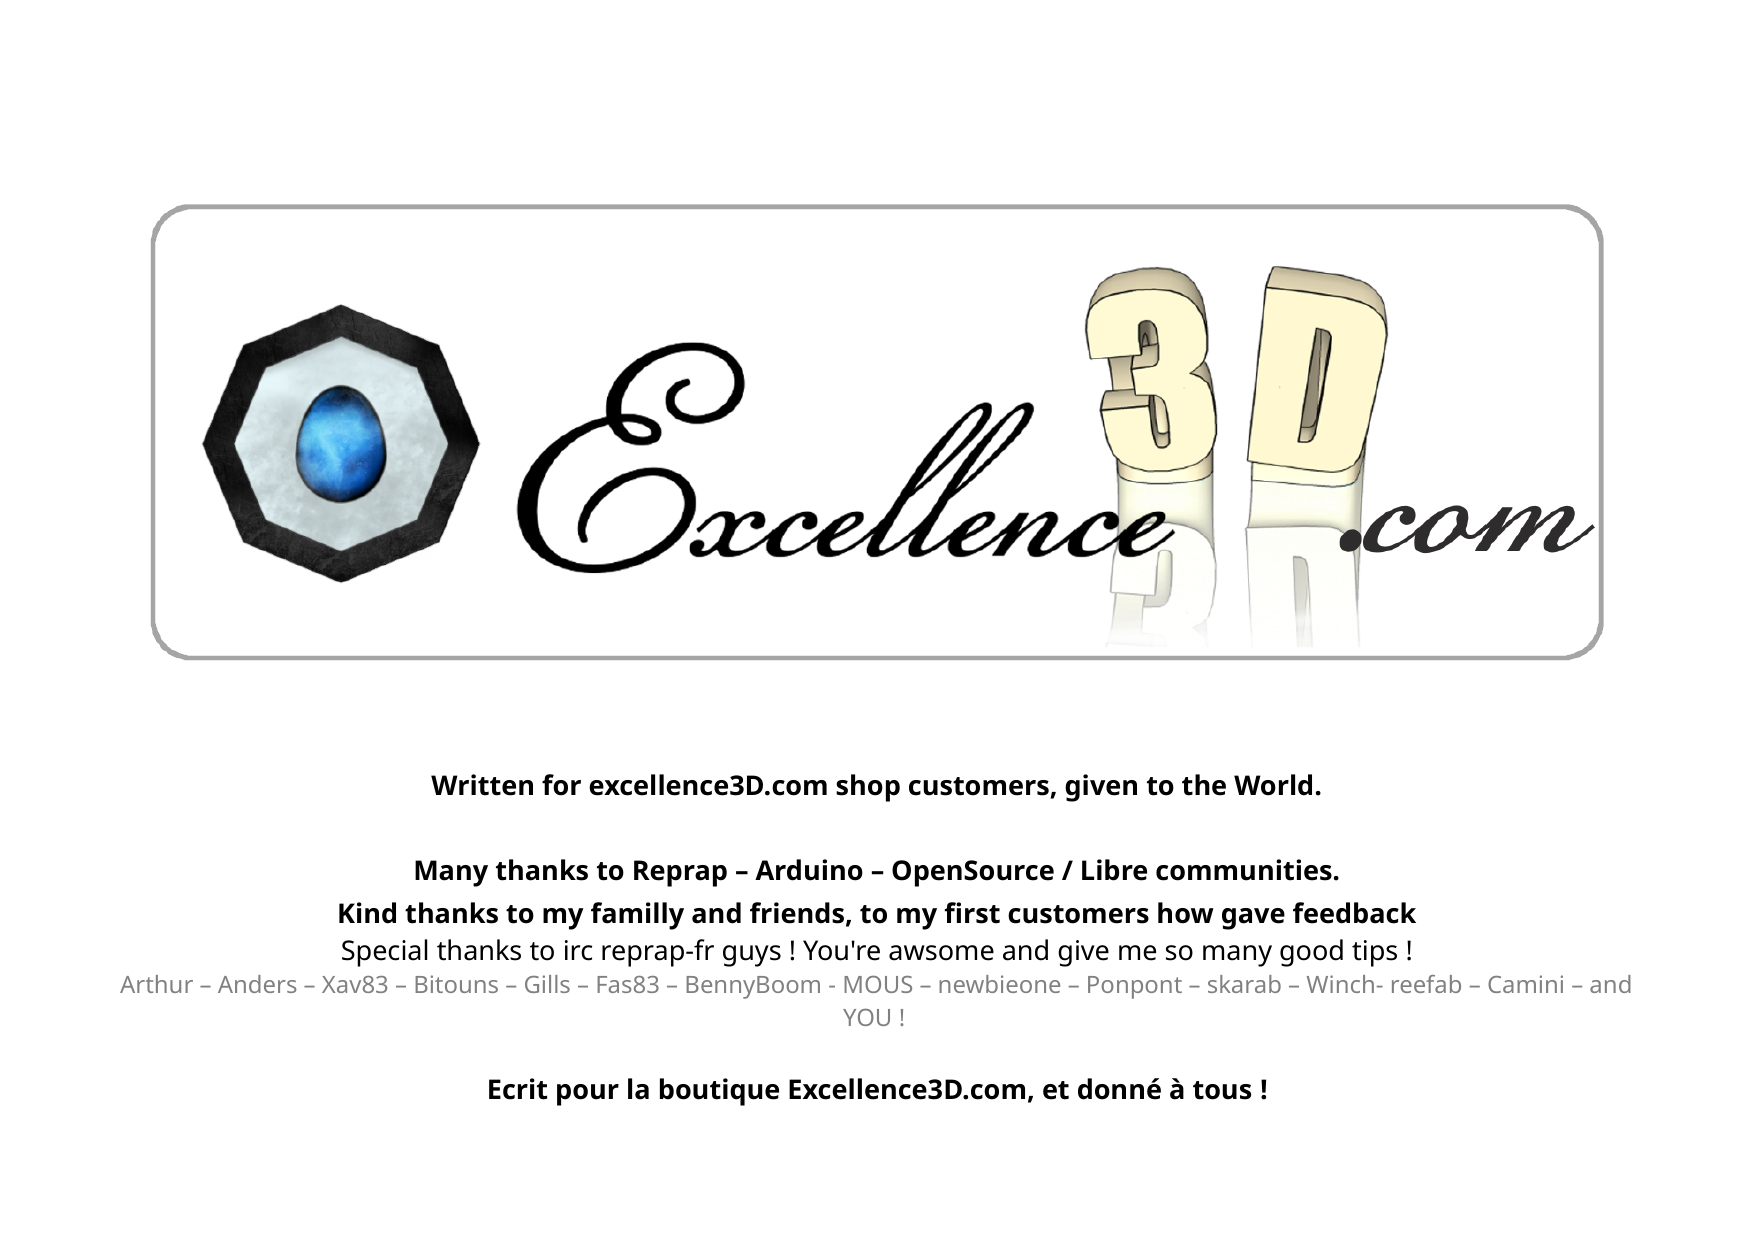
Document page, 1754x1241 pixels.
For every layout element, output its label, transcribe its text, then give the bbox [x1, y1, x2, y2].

text Ecrit pour la boutique Excellence3D.com, et donné à tous ! [118, 1071, 1636, 1108]
text Arthur – Anders – Xav83 – Bitouns – Gills – Fas83 – BennyBoom - MOUS – newbieone – Ponpont – skarab – Winch- reefab – Camini – and YOU ! [118, 968, 1636, 1033]
text Special thanks to irc reprap-fr guys ! You're awsome and give me so many good tips ! [118, 931, 1636, 968]
picture [130, 175, 1649, 681]
text Kind thanks to my familly and friends, to my first customers how gave feedback [118, 894, 1636, 931]
text Written for excellence3D.com shop customers, given to the World. [118, 766, 1636, 803]
text Many thanks to Reprap – Arduino – OpenSource / Libre communities. [118, 852, 1636, 889]
